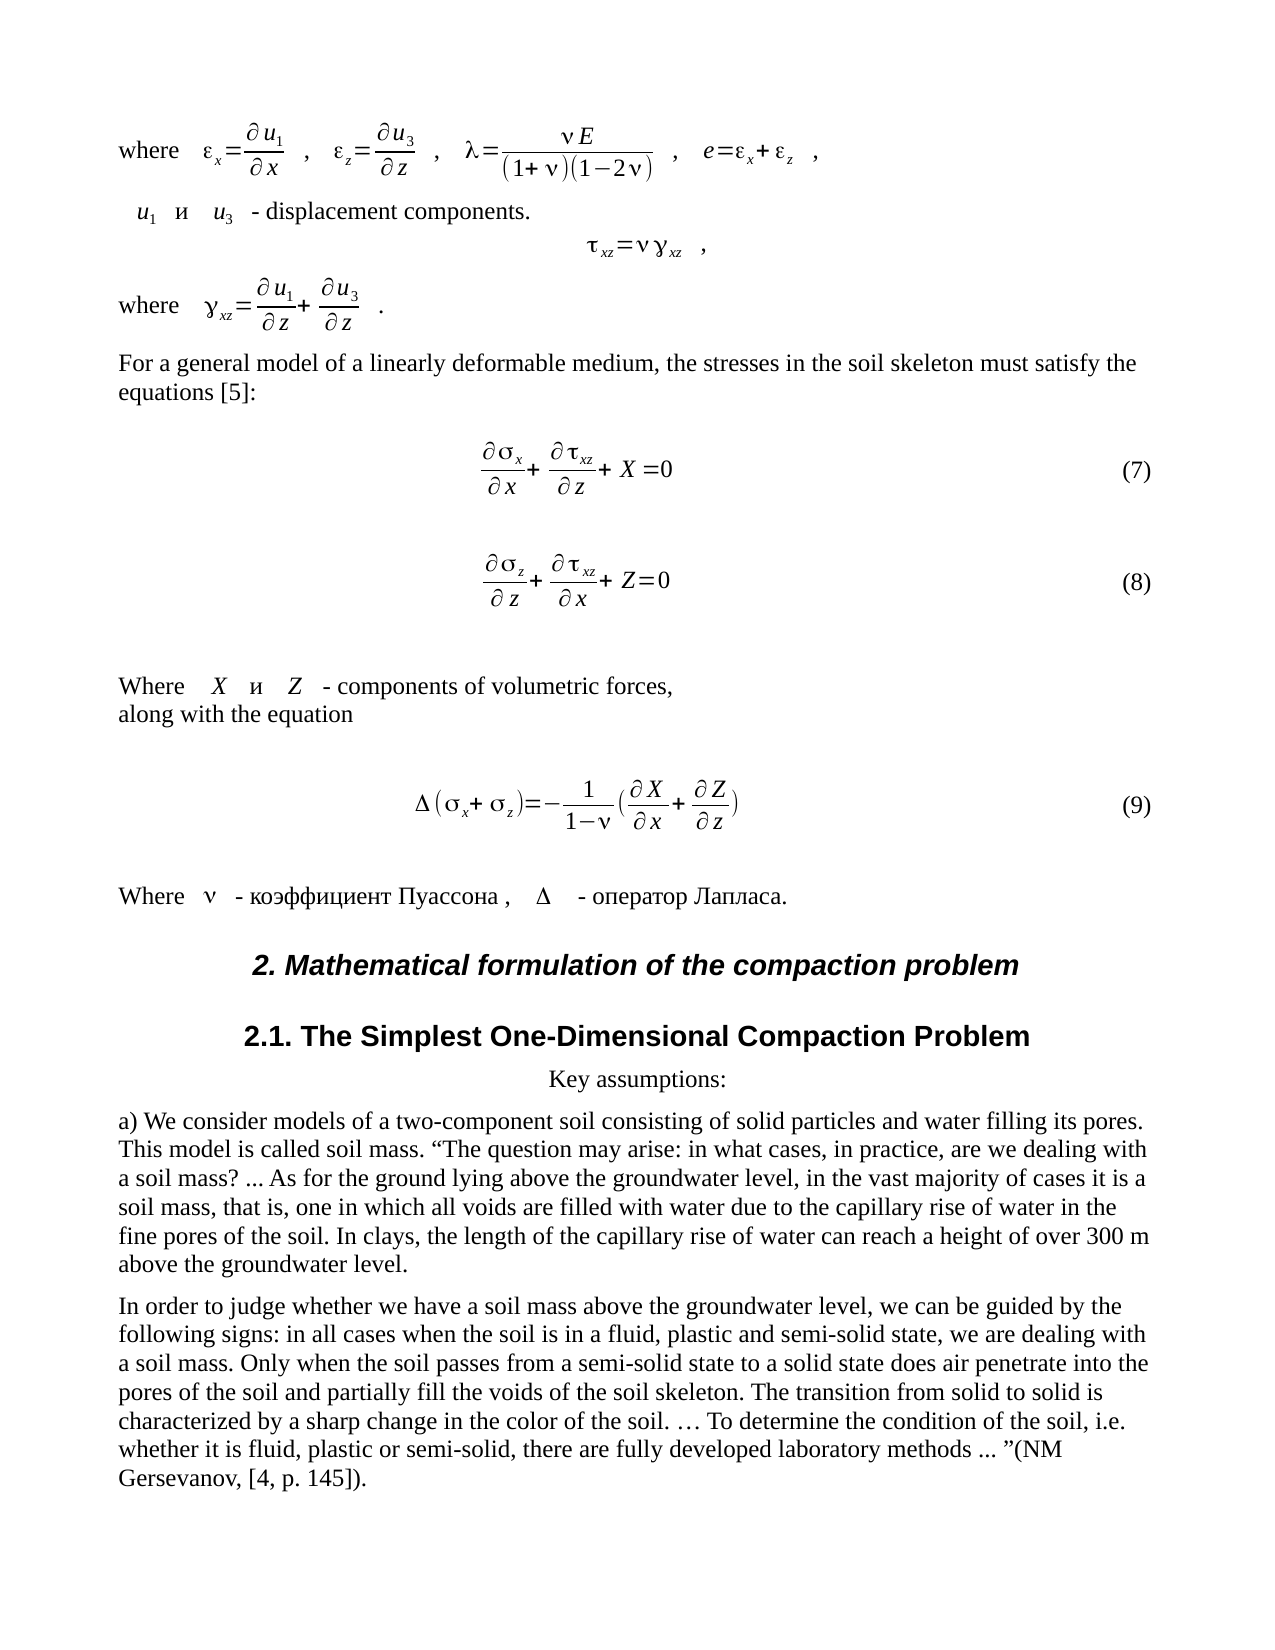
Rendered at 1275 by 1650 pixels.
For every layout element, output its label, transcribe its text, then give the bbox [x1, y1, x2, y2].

text , [118, 228, 1157, 261]
text Where и - components of volumetric forces, [118, 671, 1157, 699]
table_header [118, 770, 1041, 852]
table_header (8) [1041, 546, 1157, 629]
text For a general model of a linearly deformable medium, the stresses in the soil skeleton must satisfy the equations [5]: [118, 348, 1157, 406]
text where . [118, 273, 1157, 336]
text Where- коэффициент Пуассона , - оператор Лапласа. [118, 881, 1157, 910]
subtitle 2. Mathematical formulation of the compaction problem [118, 947, 1157, 981]
text Key assumptions: [118, 1064, 1157, 1093]
text where , , , , [118, 118, 1157, 183]
text In order to judge whether we have a soil mass above the groundwater level, we can be guided by the following signs: in all cases when the soil is in a fluid, plastic and semi-solid state, we are dealing with a soil mass. Only when the soil passes from a semi-solid state to a solid state does air penetrate into the pores of the soil and partially fill the voids of the soil skeleton. The transition from solid to solid is characterized by a sharp change in the color of the soil. … To determine the condition of the soil, i.e. whether it is fluid, plastic or semi-solid, there are fully developed laboratory methods ... ”(NM Gersevanov, [4, p. 145]). [118, 1291, 1157, 1492]
text и - displacement components. [118, 196, 1157, 228]
text a) We consider models of a two-component soil consisting of solid particles and water filling its pores. This model is called soil mass. “The question may arise: in what cases, in practice, are we dealing with a soil mass? ... As for the ground lying above the groundwater level, in the vast majority of cases it is a soil mass, that is, one in which all voids are filled with water due to the capillary rise of water in the fine pores of the soil. In clays, the length of the capillary rise of water can reach a height of over 300 m above the groundwater level. [118, 1106, 1157, 1278]
table_header (7) [1041, 435, 1157, 518]
subtitle 2.1. The Simplest One-Dimensional Compaction Problem [118, 1018, 1157, 1052]
table_header [118, 546, 1041, 629]
text along with the equation [118, 699, 1157, 728]
table_header (9) [1041, 770, 1157, 852]
table_header [118, 435, 1041, 518]
